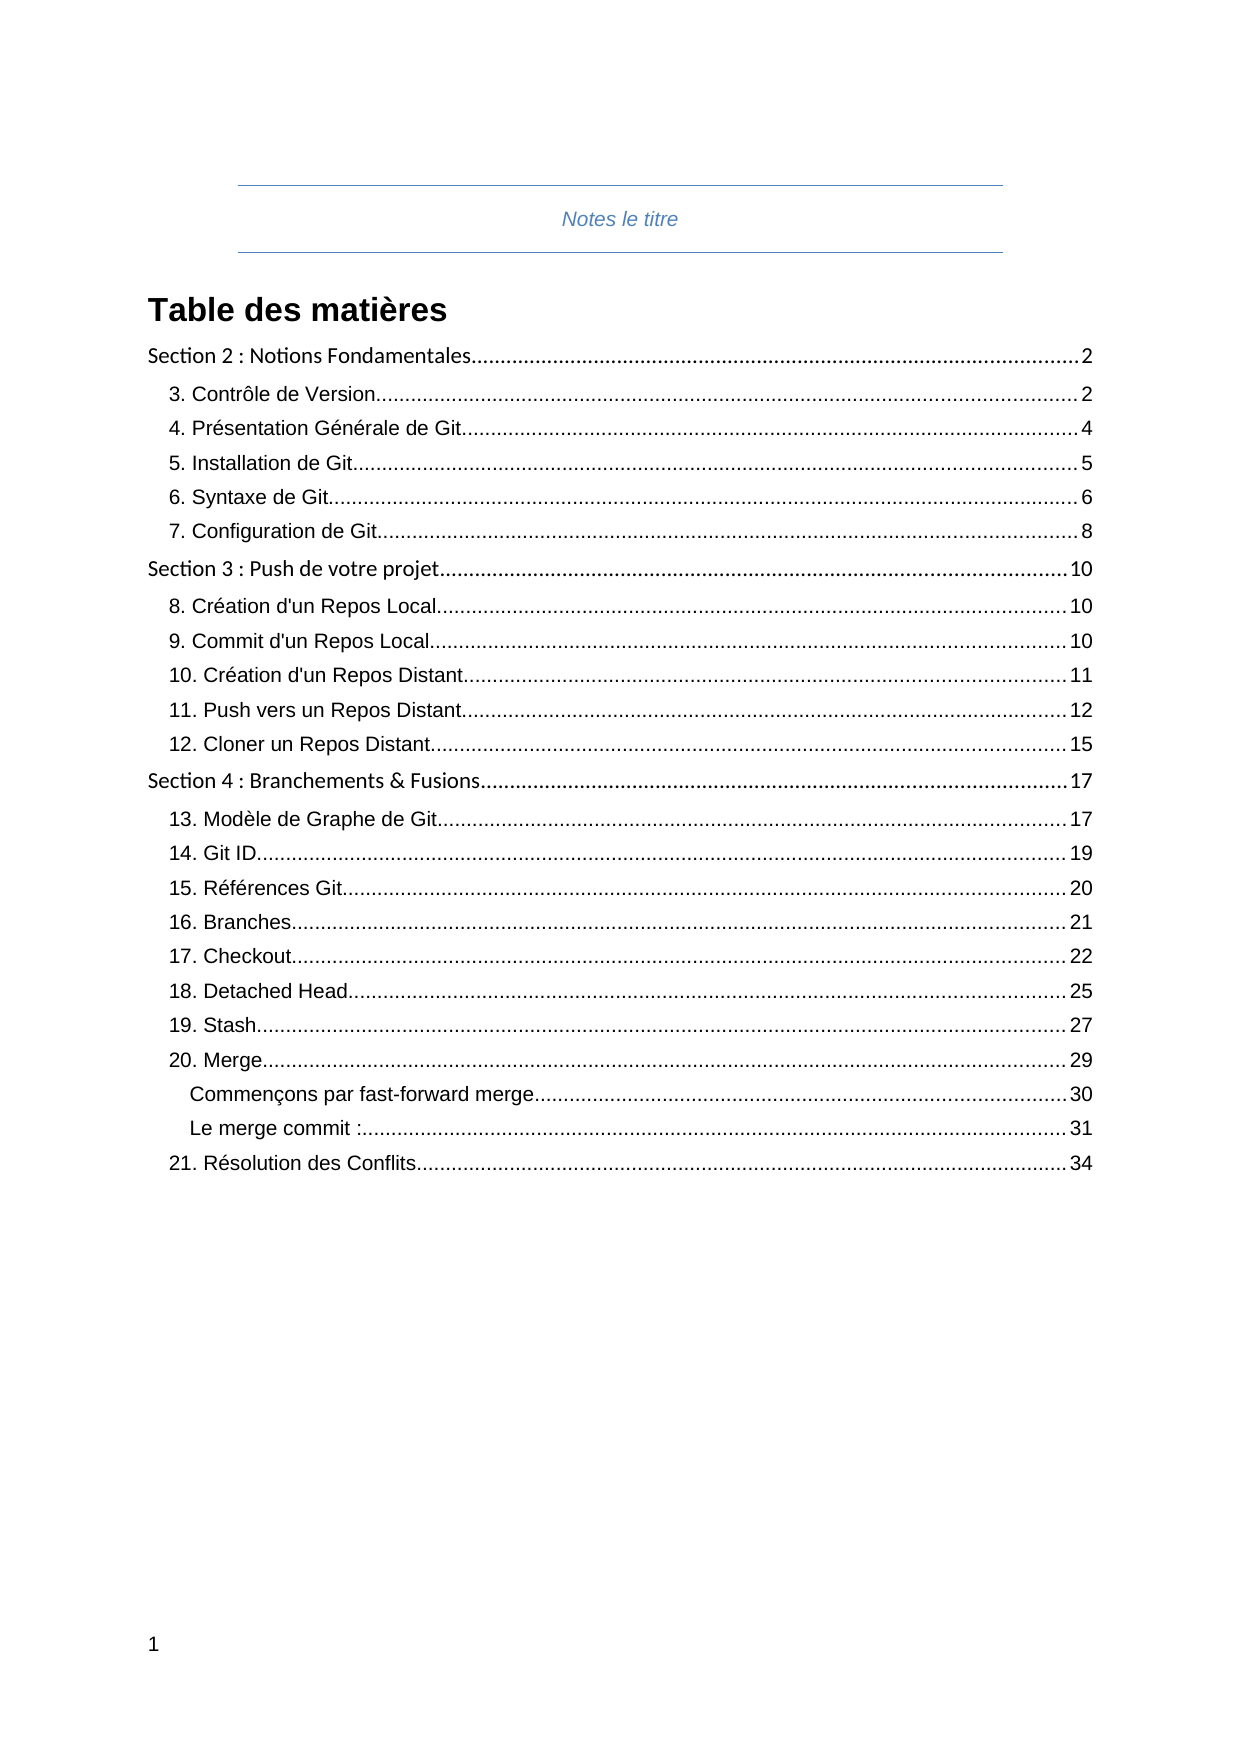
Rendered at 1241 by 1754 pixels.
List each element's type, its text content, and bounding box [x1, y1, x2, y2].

text Section 2 : Notions Fondamentales 2 [148, 341, 1093, 369]
text 3. Contrôle de Version 2 [168, 382, 1093, 406]
text 14. Git ID 19 [168, 841, 1093, 865]
text 15. Références Git 20 [168, 876, 1093, 899]
text 19. Stash 27 [168, 1013, 1093, 1037]
text Section 4 : Branchements & Fusions 17 [148, 766, 1093, 794]
text 7. Configuration de Git 8 [168, 519, 1093, 543]
text 18. Detached Head 25 [168, 979, 1093, 1003]
text Commençons par fast-forward merge. 30 [189, 1082, 1093, 1106]
text 11. Push vers un Repos Distant 12 [168, 697, 1093, 721]
text 13. Modèle de Graphe de Git 17 [168, 807, 1093, 831]
text 21. Résolution des Conflits 34 [168, 1151, 1093, 1174]
text Notes le titre [238, 186, 1003, 252]
text Le merge commit : 31 [189, 1116, 1093, 1140]
text 10. Création d'un Repos Distant 11 [168, 663, 1093, 687]
text 17. Checkout 22 [168, 944, 1093, 968]
subtitle Table des matières [148, 290, 1093, 329]
text 4. Présentation Générale de Git 4 [168, 416, 1093, 440]
text 5. Installation de Git 5 [168, 451, 1093, 474]
text 20. Merge 29 [168, 1047, 1093, 1071]
text 6. Syntaxe de Git 6 [168, 485, 1093, 509]
text Section 3 : Push de votre projet 10 [148, 554, 1093, 582]
text 8. Création d'un Repos Local 10 [168, 594, 1093, 618]
text 16. Branches 21 [168, 910, 1093, 934]
text 9. Commit d'un Repos Local 10 [168, 629, 1093, 653]
text 12. Cloner un Repos Distant 15 [168, 732, 1093, 756]
